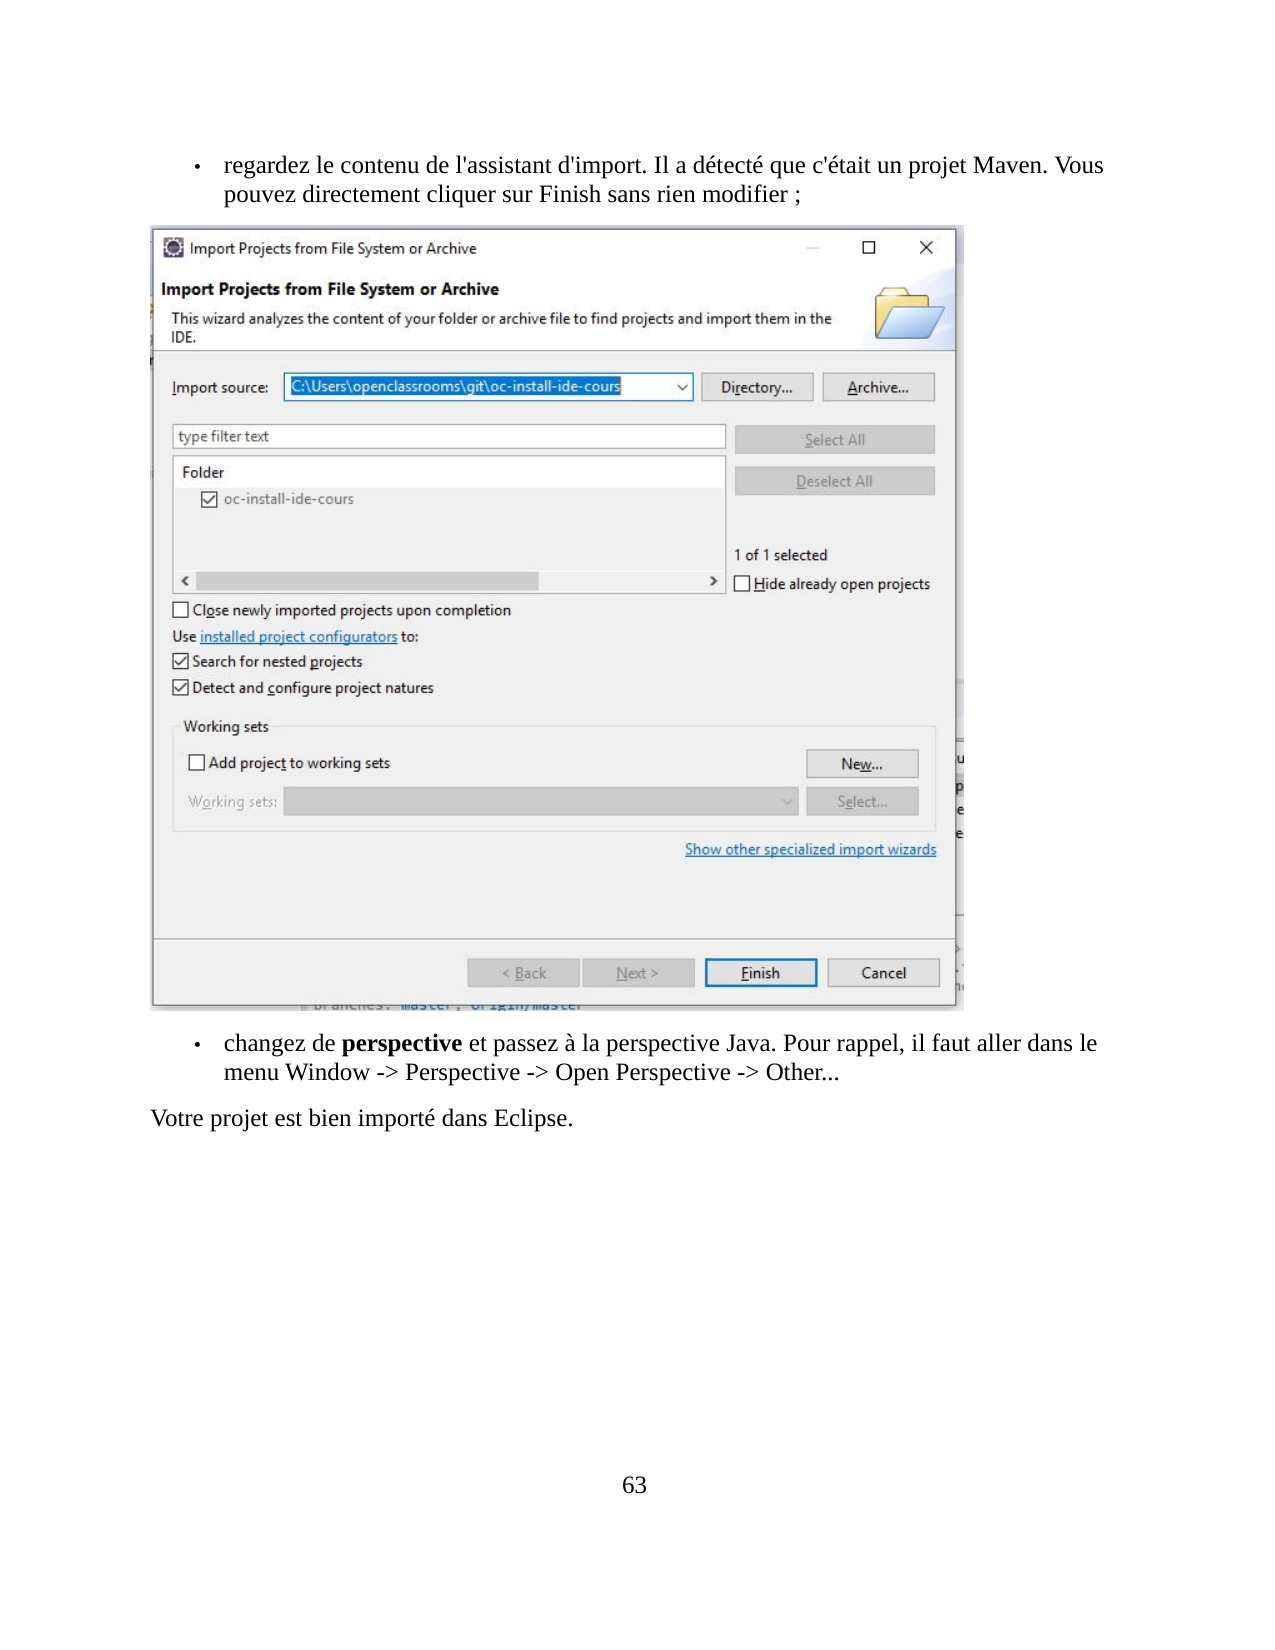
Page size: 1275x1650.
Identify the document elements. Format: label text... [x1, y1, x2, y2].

text Votre projet est bien importé dans Eclipse. [150, 1103, 1125, 1132]
picture [150, 225, 964, 1011]
list changez de perspective et passez à la perspective Java. Pour rappel, il faut aller dans le menu Window -> Perspective -> Open Perspective -> Other... [194, 1028, 1125, 1086]
list regardez le contenu de l'assistant d'import. Il a détecté que c'était un projet Maven. Vous pouvez directement cliquer sur Finish sans rien modifier ; [194, 150, 1125, 207]
